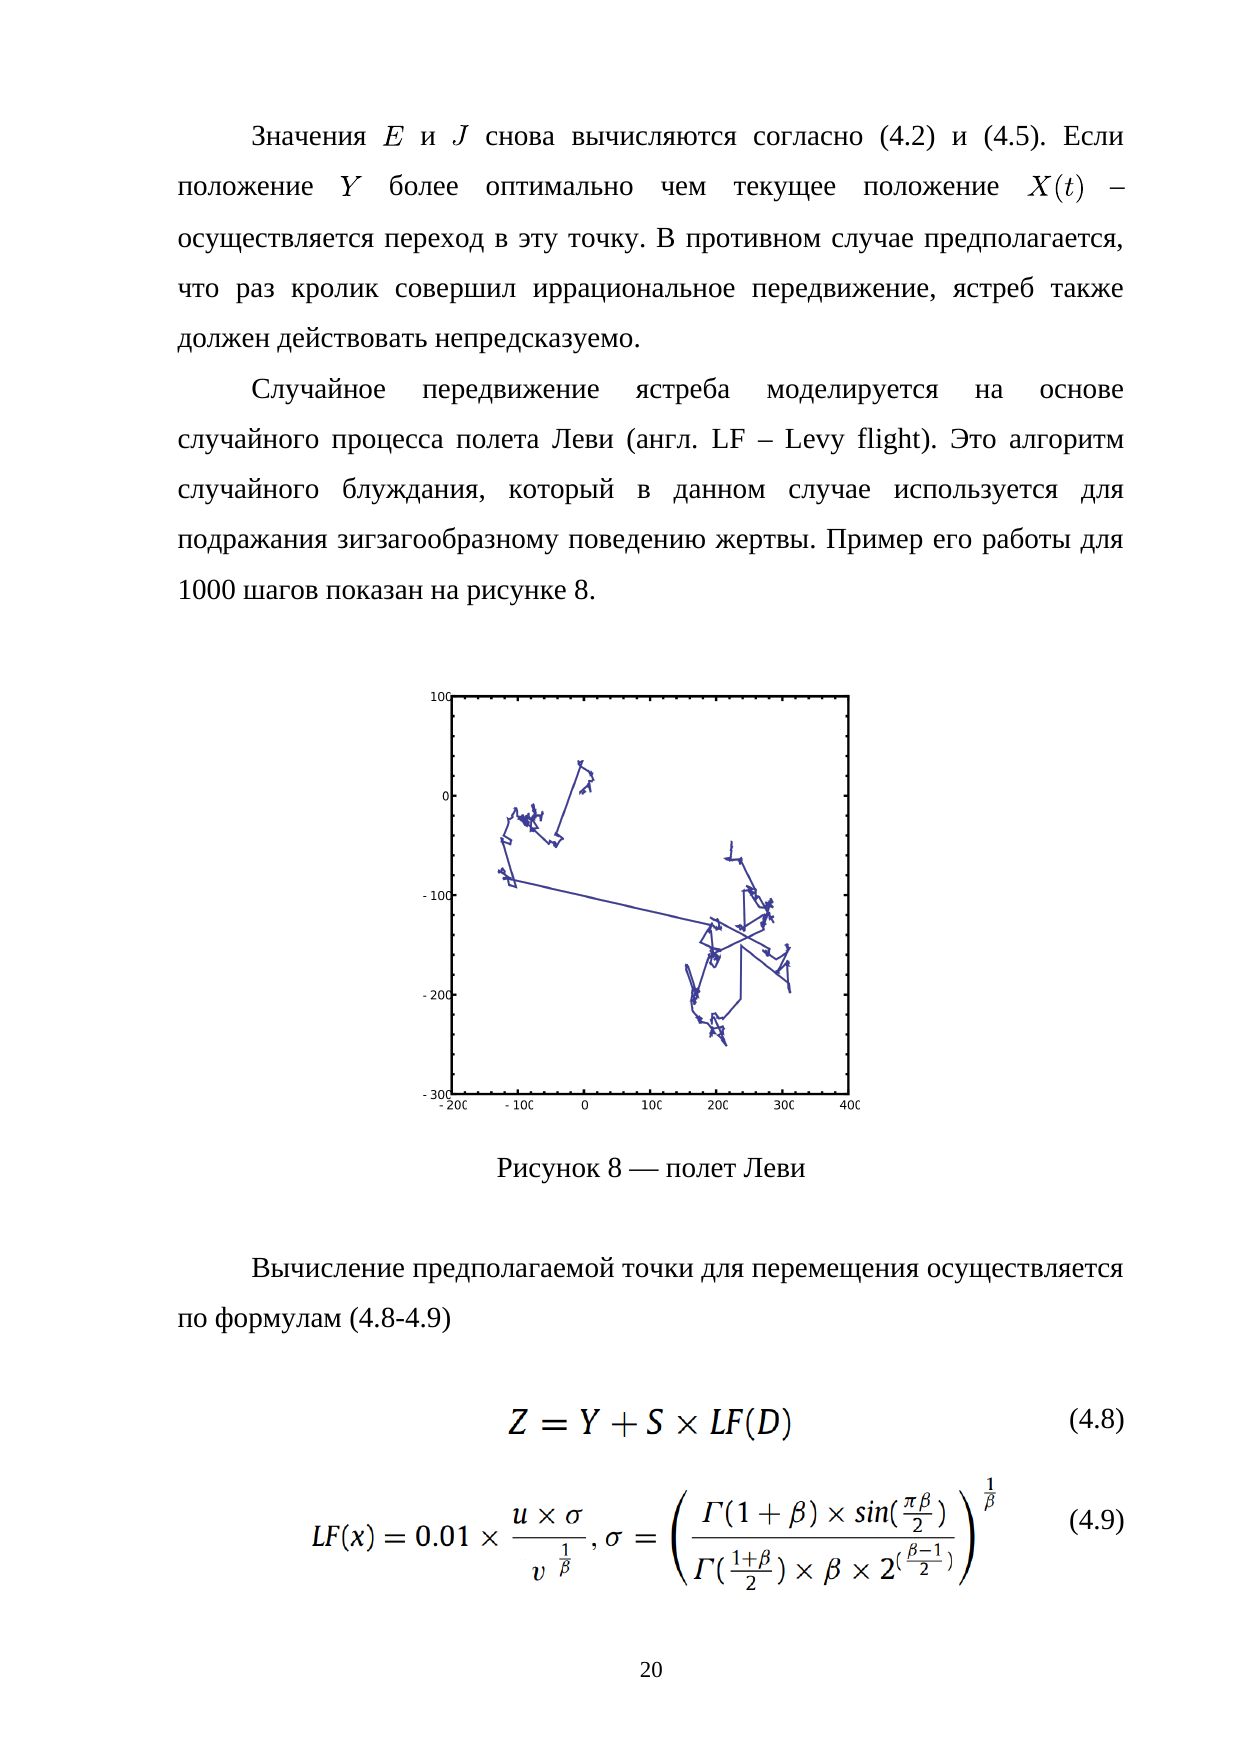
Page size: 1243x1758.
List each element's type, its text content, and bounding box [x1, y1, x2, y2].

text Значения и снова вычисляются согласно (4.2) и (4.5). Если положение более оптимально чем текущее положение – осуществляется переход в эту точку. В противном случае предполагается, что раз кролик совершил иррациональное передвижение, ястреб также должен действовать непредсказуемо. [177, 118, 1124, 354]
text [177, 1401, 503, 1435]
text Случайное передвижение ястреба моделируется на основе случайного процесса полета Леви (англ. LF – Levy flight). Это алгоритм случайного блуждания, который в данном случае используется для подражания зигзагообразному поведению жертвы. Пример его работы для 1000 шагов показан на рисунке 8. [177, 371, 1124, 606]
picture [304, 1470, 998, 1591]
text Вычисление предполагаемой точки для перемещения осуществляется по формулам (4.8-4.9) [177, 1250, 1124, 1334]
picture [420, 688, 861, 1117]
text (4.8) [799, 1401, 1124, 1435]
text Рисунок 8 — полет Леви [177, 673, 1124, 1183]
picture [503, 1394, 799, 1449]
text [177, 1502, 304, 1535]
text (4.9) [998, 1502, 1124, 1535]
